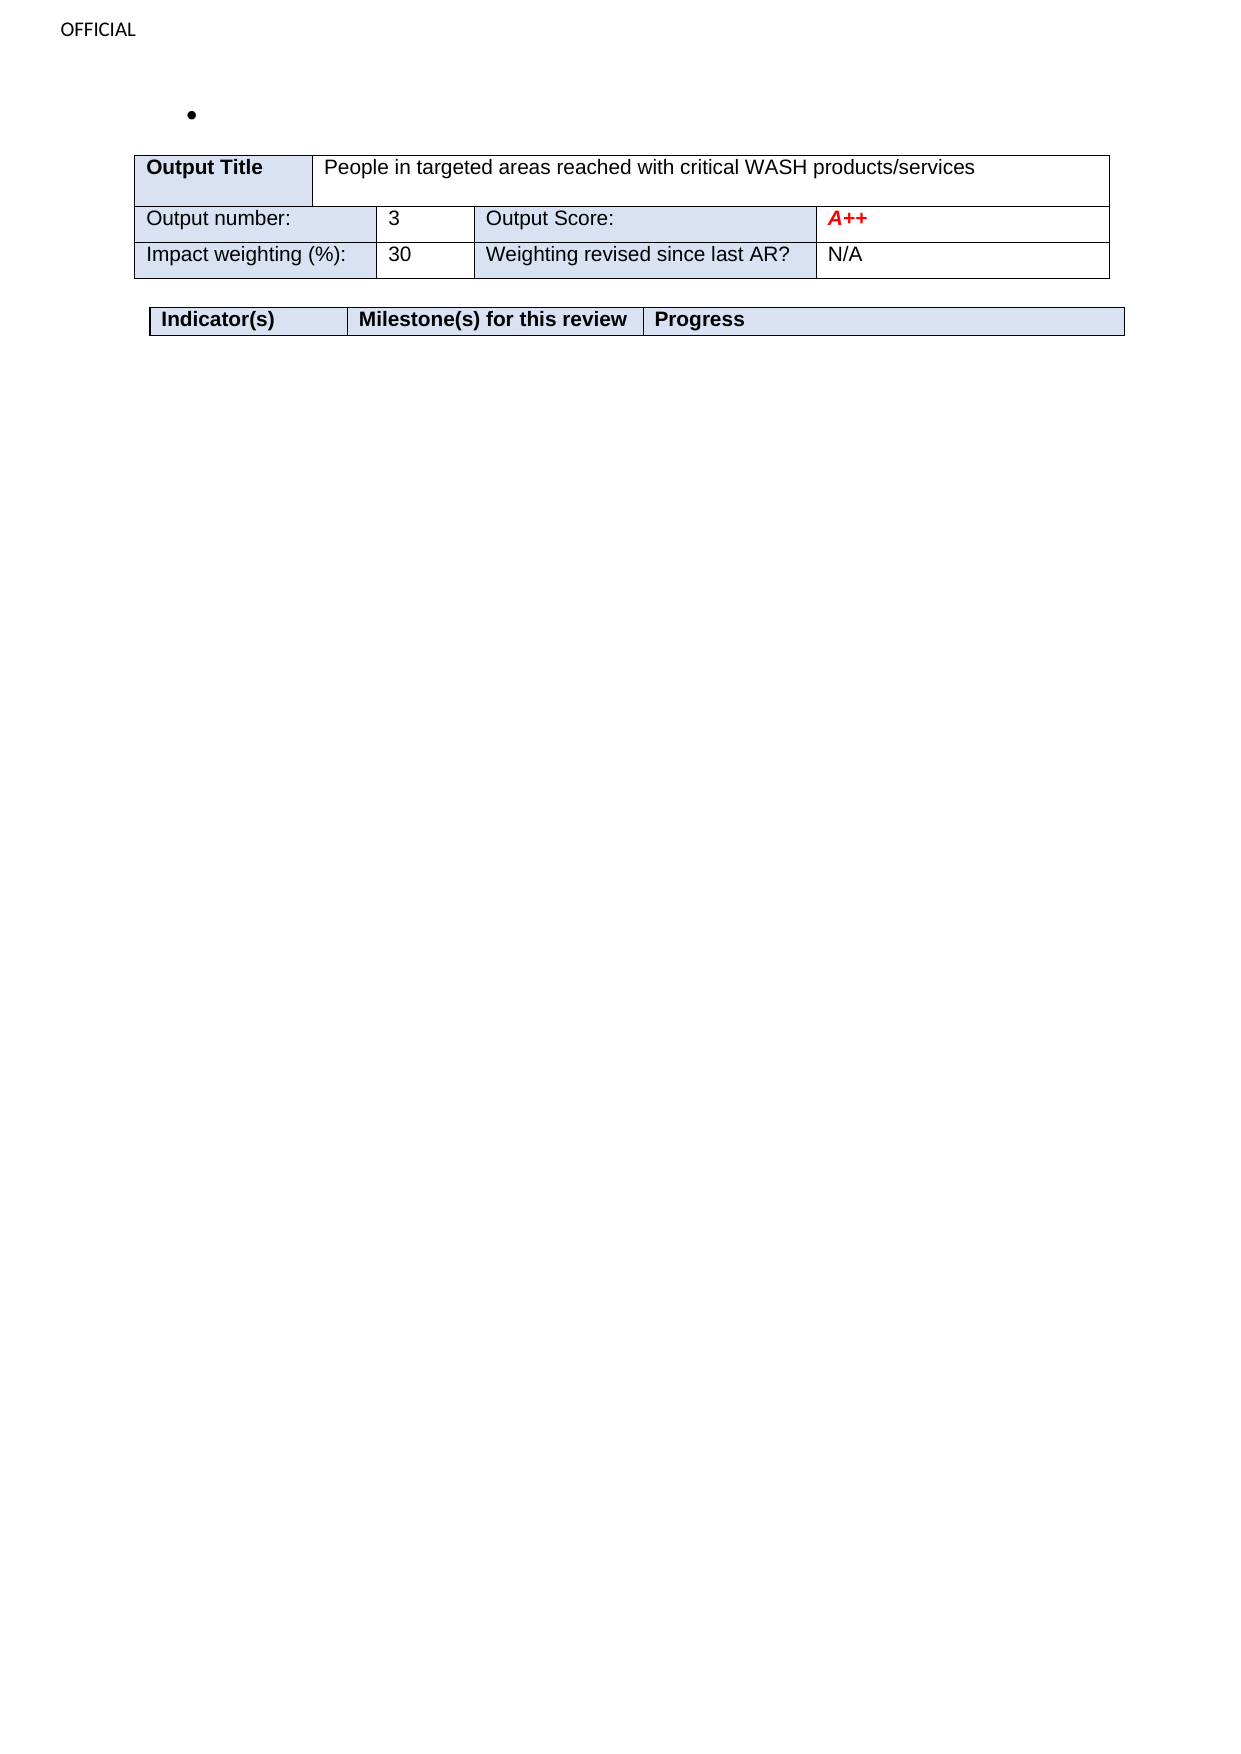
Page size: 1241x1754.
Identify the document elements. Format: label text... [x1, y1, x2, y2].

table_cell N/A [817, 243, 1109, 278]
table_cell Output number: [135, 207, 376, 242]
table_header Progress [644, 308, 1124, 335]
table_header People in targeted areas reached with critical WASH products/services [313, 156, 1109, 206]
table_cell A++ [817, 207, 1109, 242]
table_header Milestone(s) for this review [348, 308, 643, 335]
table_header Output Title [135, 156, 312, 206]
table_cell Impact weighting (%): [135, 243, 376, 278]
table_cell 3 [377, 207, 474, 242]
table_cell Weighting revised since last AR? [475, 243, 816, 278]
table_cell 30 [377, 243, 474, 278]
table_cell Output Score: [475, 207, 816, 242]
table_header Indicator(s) [151, 308, 347, 335]
